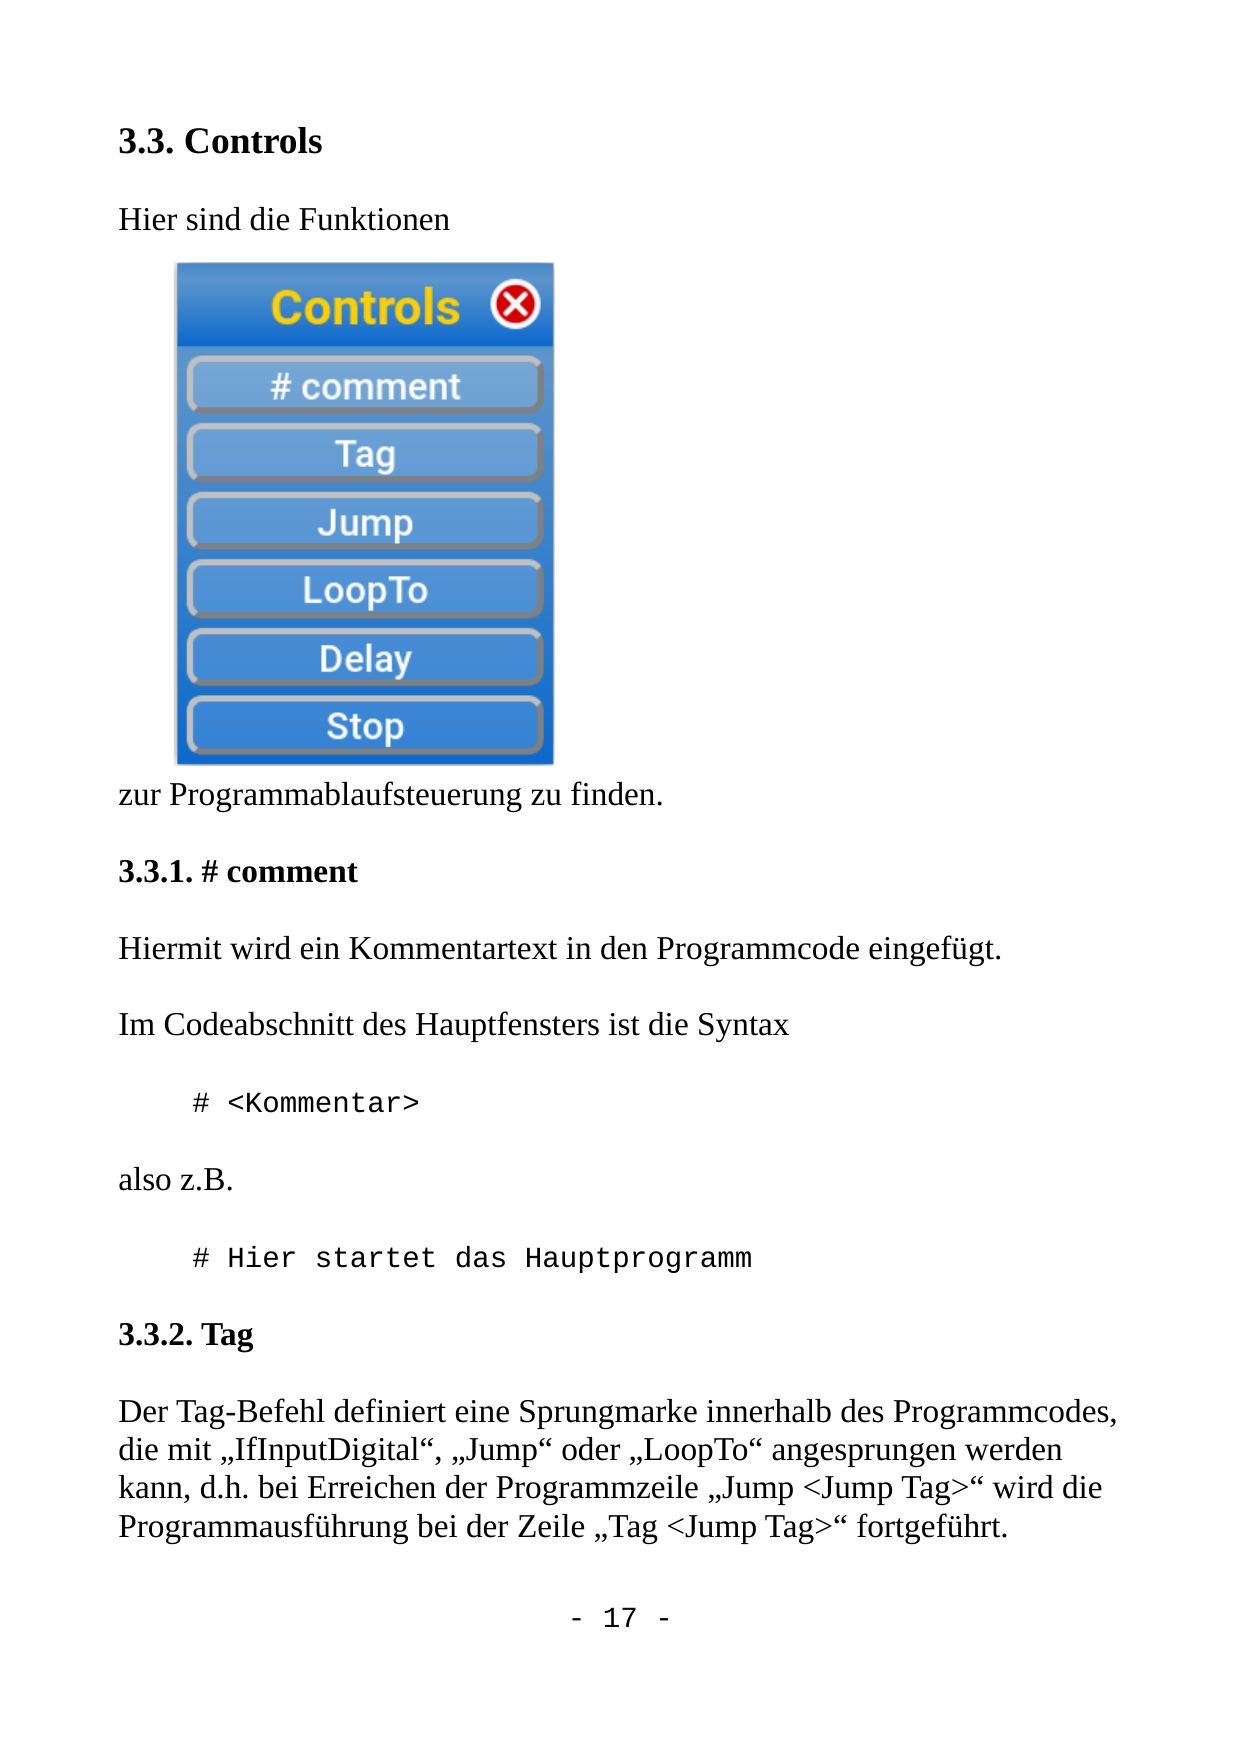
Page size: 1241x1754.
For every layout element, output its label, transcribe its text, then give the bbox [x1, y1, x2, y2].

text 3.3.2. Tag [118, 1314, 1122, 1353]
text Der Tag-Befehl definiert eine Sprungmarke innerhalb des Programmcodes, die mit „IfInputDigital“, „Jump“ oder „LoopTo“ angesprungen werden kann, d.h. bei Erreichen der Programmzeile „Jump <Jump Tag>“ wird die Programmausführung bei der Zeile „Tag <Jump Tag>“ fortgeführt. [118, 1391, 1122, 1544]
text # <Kommentar> [118, 1081, 1122, 1121]
text zur Programmablaufsteuerung zu finden. [118, 774, 1122, 813]
text also z.B. [118, 1159, 1122, 1198]
text Im Codeabschnitt des Hauptfensters ist die Syntax [118, 1004, 1122, 1043]
text Hiermit wird ein Kommentartext in den Programmcode eingefügt. [118, 928, 1122, 966]
picture [173, 262, 555, 766]
text # Hier startet das Hauptprogramm [118, 1236, 1122, 1276]
text Hier sind die Funktionen [118, 199, 1122, 238]
text 3.3.1. # comment [118, 851, 1122, 889]
text 3.3. Controls [118, 118, 1122, 161]
